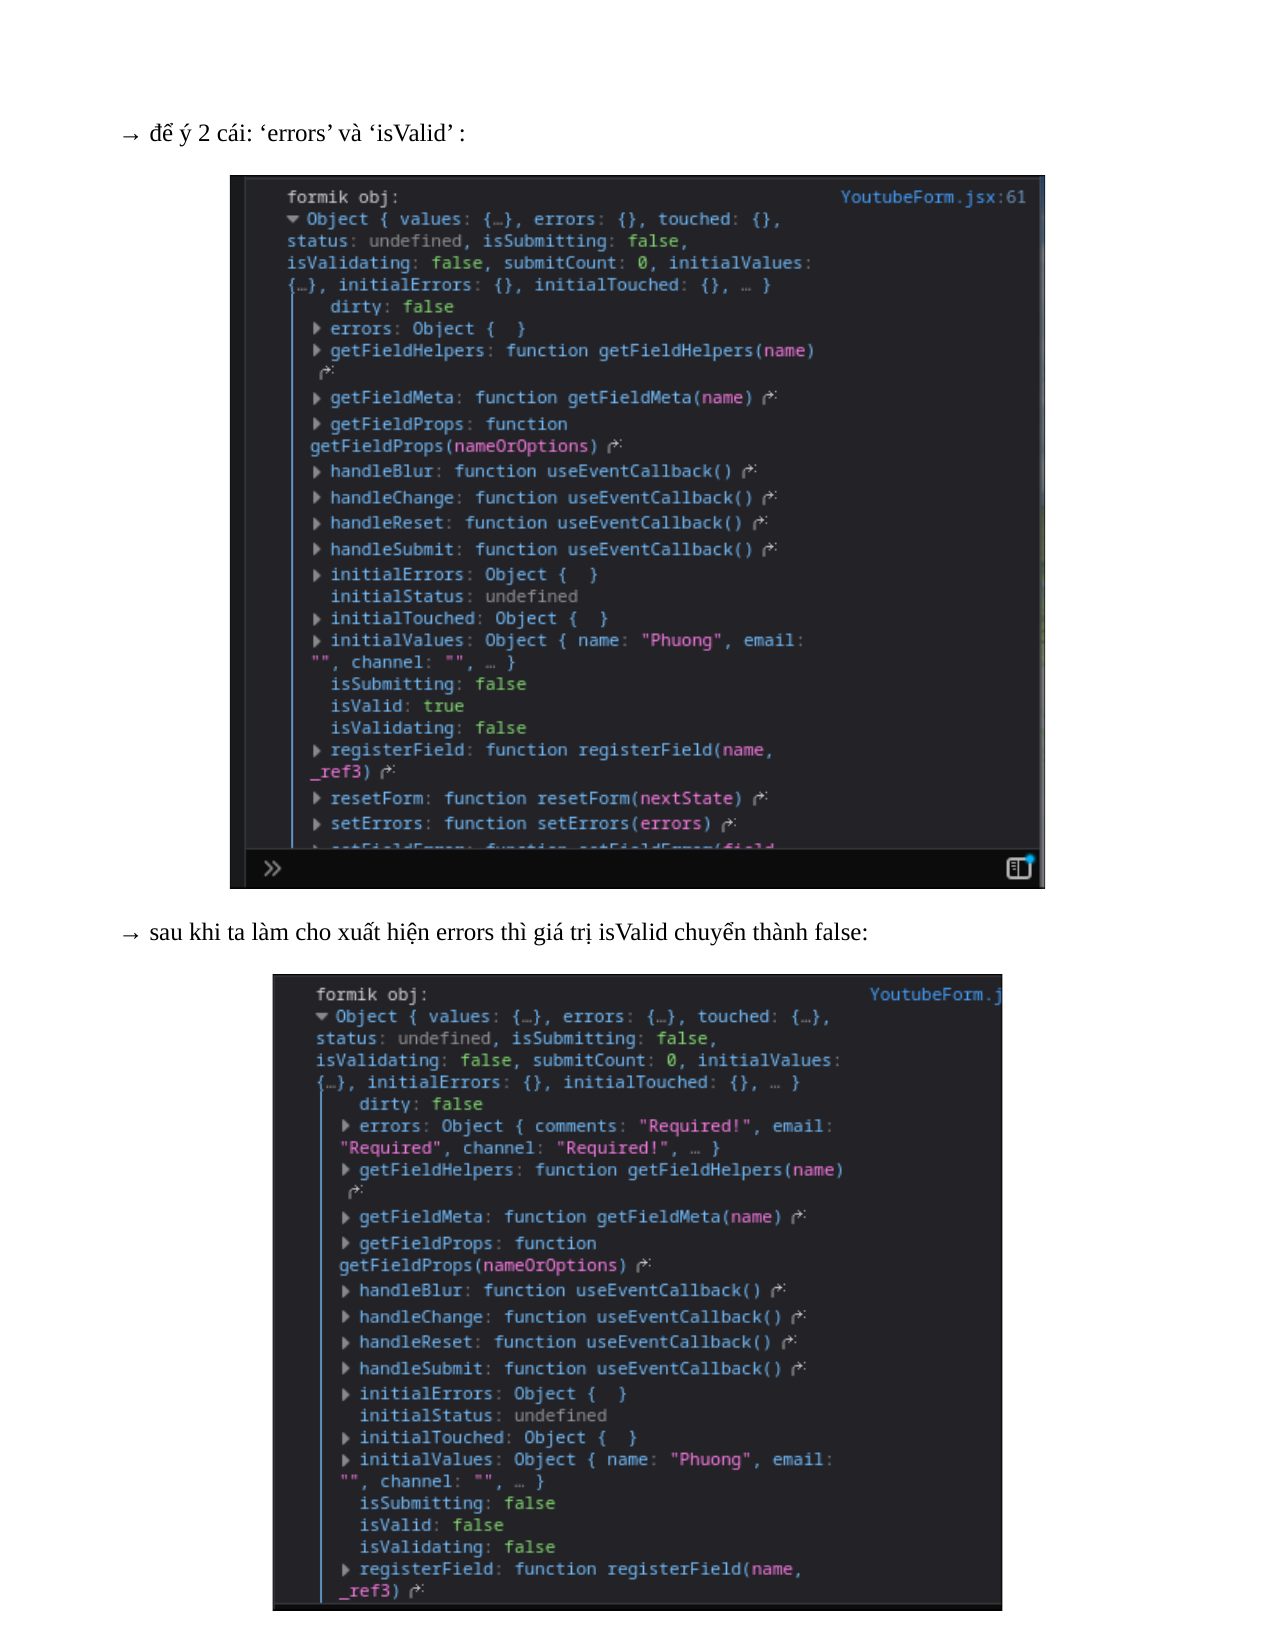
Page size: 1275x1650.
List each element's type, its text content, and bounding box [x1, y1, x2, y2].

text → sau khi ta làm cho xuất hiện errors thì giá trị isValid chuyển thành false: [118, 917, 1157, 946]
picture [272, 974, 1003, 1611]
text → để ý 2 cái: ‘errors’ và ‘isValid’ : [118, 118, 1157, 147]
picture [229, 175, 1046, 889]
